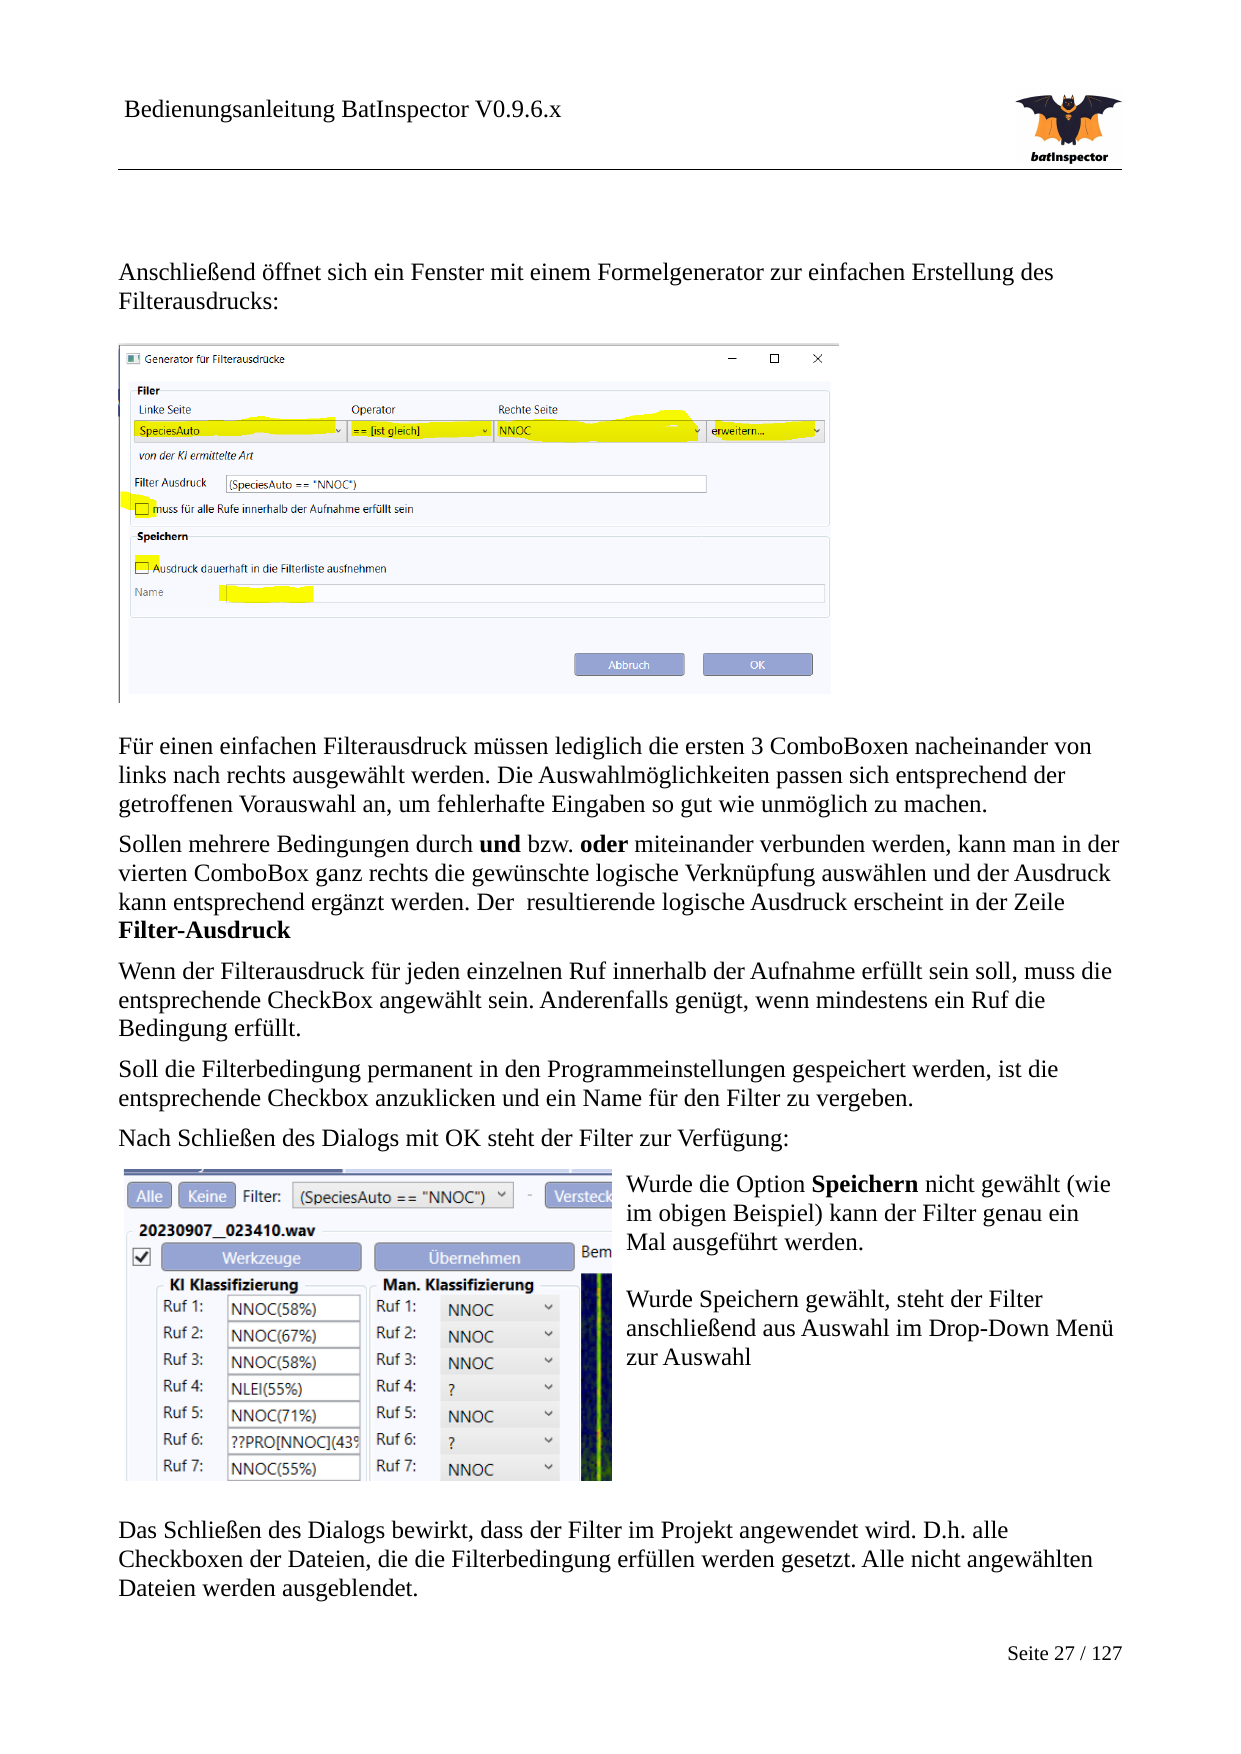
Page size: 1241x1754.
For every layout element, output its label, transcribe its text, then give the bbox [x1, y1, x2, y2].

text Soll die Filterbedingung permanent in den Programmeinstellungen gespeichert werden, ist die entsprechende Checkbox anzuklicken und ein Name für den Filter zu vergeben. [118, 1054, 1122, 1111]
picture [123, 1169, 612, 1481]
text Das Schließen des Dialogs bewirkt, dass der Filter im Projekt angewendet wird. D.h. alle Checkboxen der Dateien, die die Filterbedingung erfüllen werden gesetzt. Alle nicht angewählten Dateien werden ausgeblendet. [118, 1516, 1122, 1602]
table_header Wurde die Option Speichern nicht gewählt (wie im obigen Beispiel) kann der Filter genau ein Mal ausgeführt werden. Wurde Speichern gewählt, steht der Filter anschließend aus Auswahl im Drop-Down Menü zur Auswahl [620, 1164, 1122, 1487]
text Wenn der Filterausdruck für jeden einzelnen Ruf innerhalb der Aufnahme erfüllt sein soll, muss die entsprechende CheckBox angewählt sein. Anderenfalls genügt, wenn mindestens ein Ruf die Bedingung erfüllt. [118, 956, 1122, 1042]
text Nach Schließen des Dialogs mit OK steht der Filter zur Verfügung: [118, 1123, 1122, 1152]
picture [1015, 88, 1125, 165]
picture [118, 343, 839, 703]
text Für einen einfachen Filterausdruck müssen lediglich die ersten 3 ComboBoxen nacheinander von links nach rechts ausgewählt werden. Die Auswahlmöglichkeiten passen sich entsprechend der getroffenen Vorauswahl an, um fehlerhafte Eingaben so gut wie unmöglich zu machen. [118, 731, 1122, 817]
text Sollen mehrere Bedingungen durch und bzw. oder miteinander verbunden werden, kann man in der vierten ComboBox ganz rechts die gewünschte logische Verknüpfung auswählen und der Ausdruck kann entsprechend ergänzt werden. Der resultierende logische Ausdruck erscheint in der Zeile Filter-Ausdruck [118, 829, 1122, 944]
text Anschließend öffnet sich ein Fenster mit einem Formelgenerator zur einfachen Erstellung des Filterausdrucks: [118, 257, 1122, 314]
table_header [118, 1164, 620, 1487]
